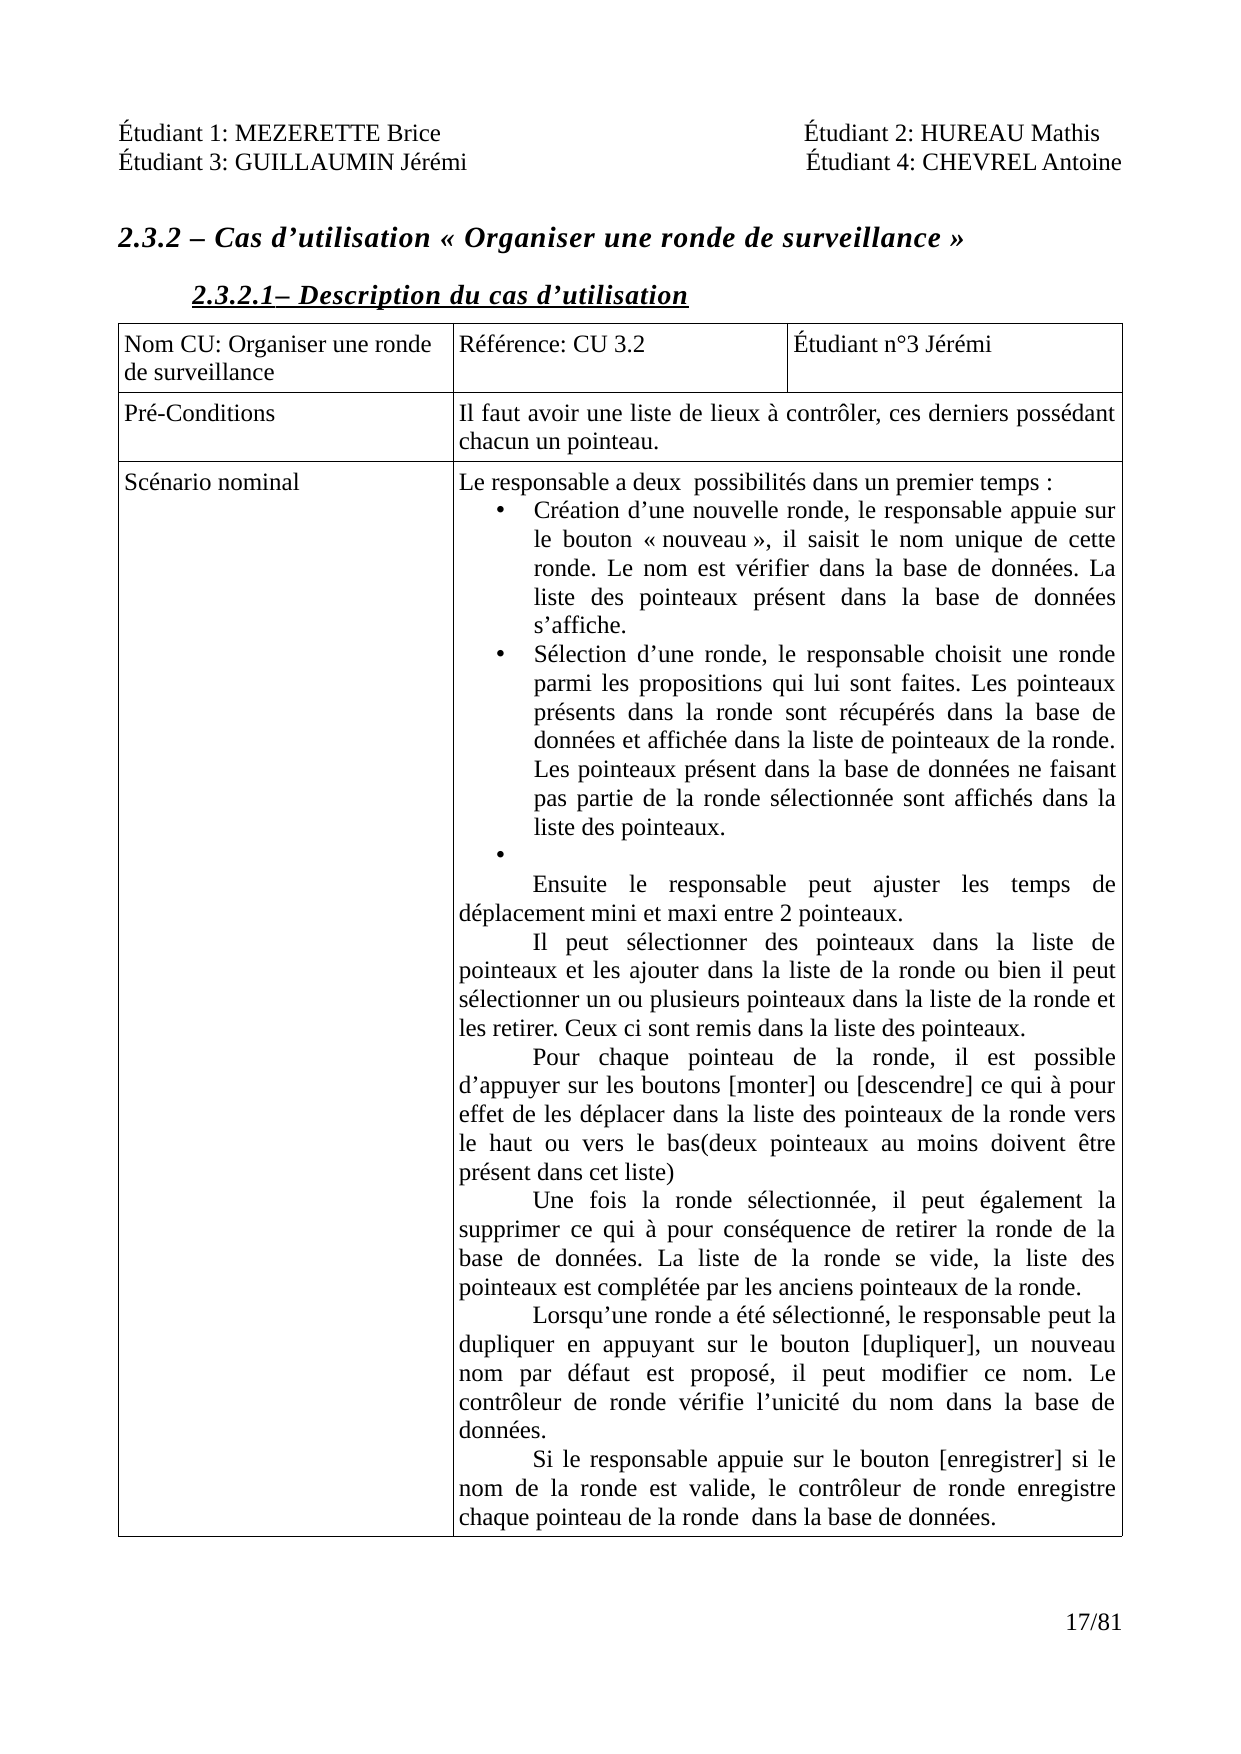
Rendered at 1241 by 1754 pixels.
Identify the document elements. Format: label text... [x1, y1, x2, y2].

table_header Référence: CU 3.2 [454, 324, 787, 392]
table_header Nom CU: Organiser une ronde de surveillance [119, 324, 453, 392]
table_cell Le responsable a deux possibilités dans un premier temps : Création d’une nouvelle ronde, le responsable appuie sur le bouton « nouveau », il saisit le nom unique de cette ronde. Le nom est vérifier dans la base de données. La liste des pointeaux présent dans la base de données s’affiche. Sélection d’une ronde, le responsable choisit une ronde parmi les propositions qui lui sont faites. Les pointeaux présents dans la ronde sont récupérés dans la base de données et affichée dans la liste de pointeaux de la ronde. Les pointeaux présent dans la base de données ne faisant pas partie de la ronde sélectionnée sont affichés dans la liste des pointeaux. Ensuite le responsable peut ajuster les temps de déplacement mini et maxi entre 2 pointeaux. Il peut sélectionner des pointeaux dans la liste de pointeaux et les ajouter dans la liste de la ronde ou bien il peut sélectionner un ou plusieurs pointeaux dans la liste de la ronde et les retirer. Ceux ci sont remis dans la liste des pointeaux. Pour chaque pointeau de la ronde, il est possible d’appuyer sur les boutons [monter] ou [descendre] ce qui à pour effet de les déplacer dans la liste des pointeaux de la ronde vers le haut ou vers le bas(deux pointeaux au moins doivent être présent dans cet liste) Une fois la ronde sélectionnée, il peut également la supprimer ce qui à pour conséquence de retirer la ronde de la base de données. La liste de la ronde se vide, la liste des pointeaux est complétée par les anciens pointeaux de la ronde. Lorsqu’une ronde a été sélectionné, le responsable peut la dupliquer en appuyant sur le bouton [dupliquer], un nouveau nom par défaut est proposé, il peut modifier ce nom. Le contrôleur de ronde vérifie l’unicité du nom dans la base de données. Si le responsable appuie sur le bouton [enregistrer] si le nom de la ronde est valide, le contrôleur de ronde enregistre chaque pointeau de la ronde dans la base de données. [454, 462, 1122, 1536]
subtitle 2.3.2.1– Description du cas d’utilisation [118, 278, 1122, 310]
table_cell Pré-Conditions [119, 393, 453, 461]
subtitle 2.3.2 – Cas d’utilisation « Organiser une ronde de surveillance » [118, 220, 1122, 253]
table_cell Scénario nominal [119, 462, 453, 1536]
table_header Étudiant n°3 Jérémi [788, 324, 1122, 392]
table_cell Il faut avoir une liste de lieux à contrôler, ces derniers possédant chacun un pointeau. [454, 393, 1122, 461]
